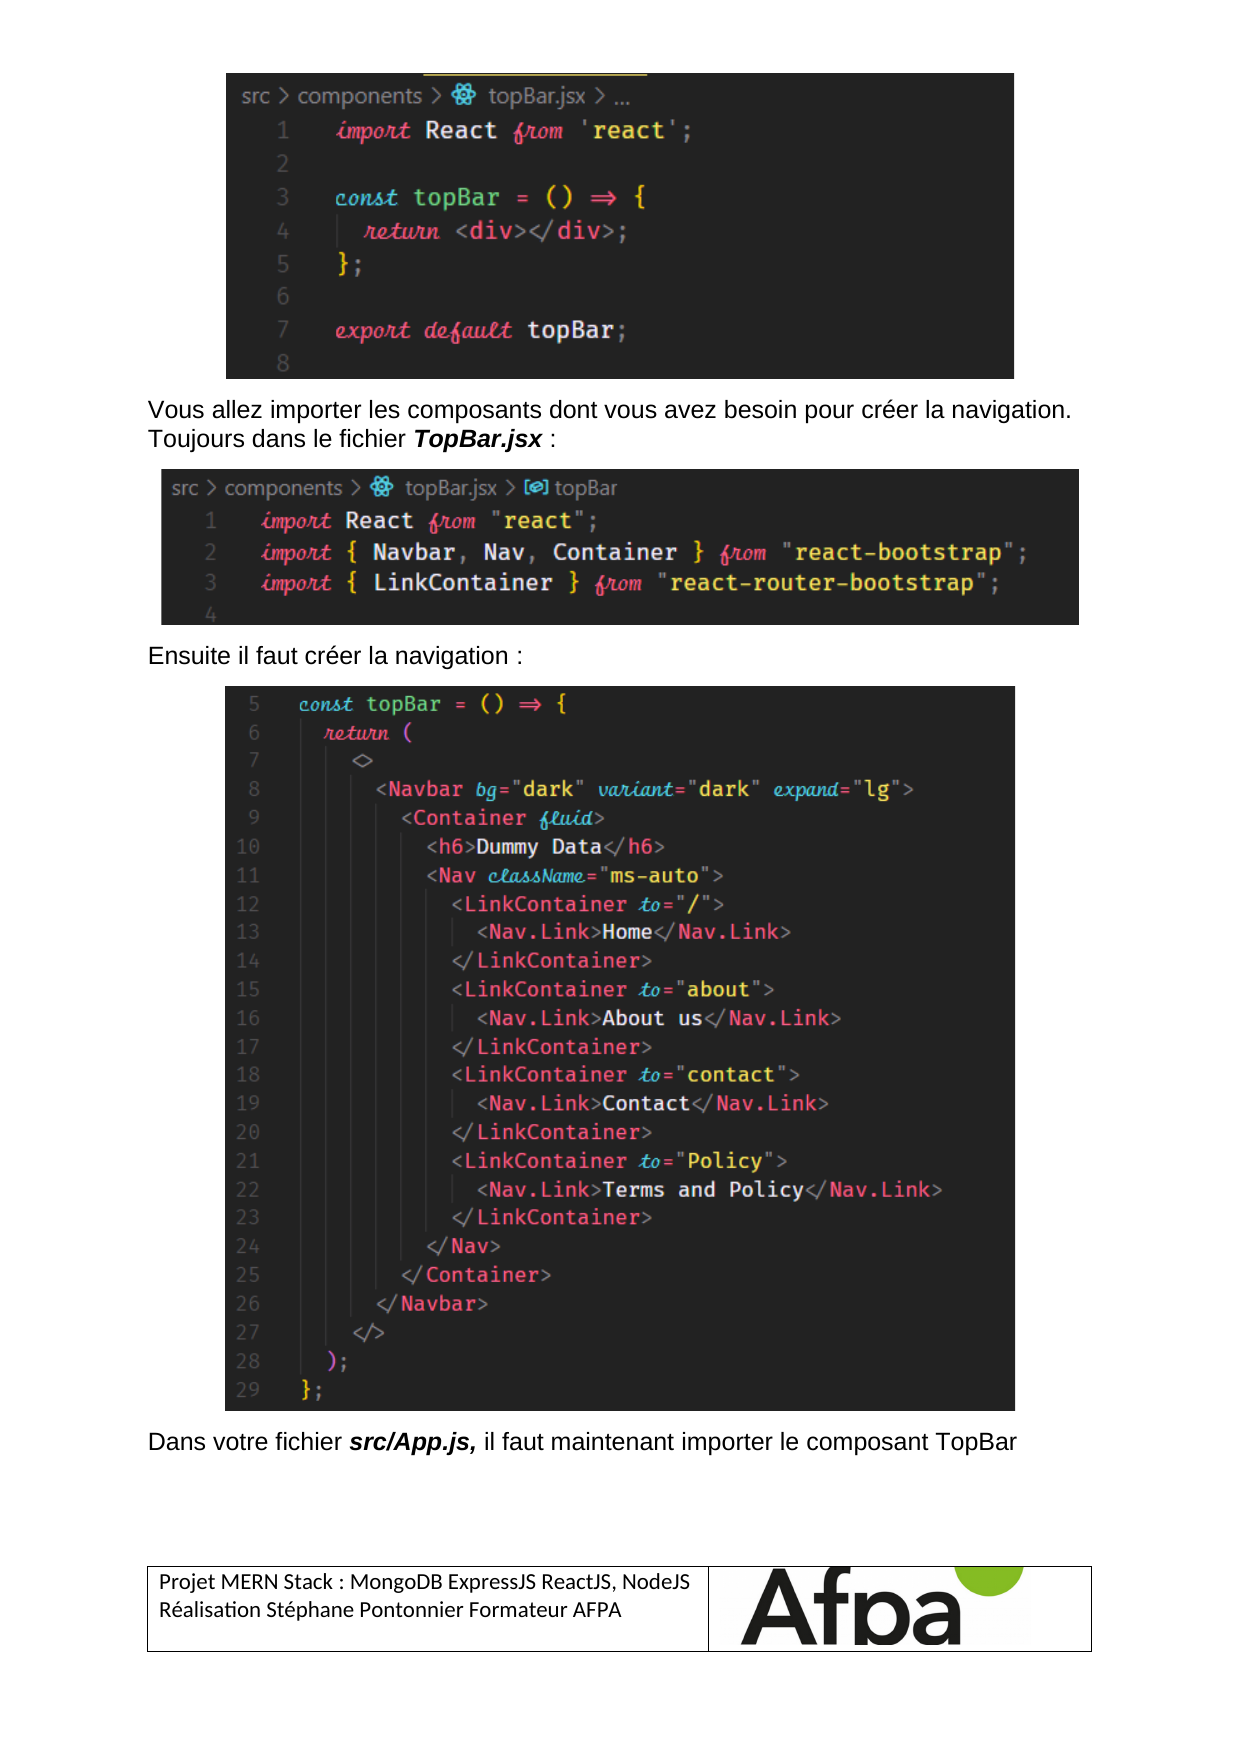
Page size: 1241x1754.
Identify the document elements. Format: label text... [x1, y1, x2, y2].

text Ensuite il faut créer la navigation : [148, 641, 1093, 670]
text Dans votre fichier src/App.js, il faut maintenant importer le composant TopBar [148, 1427, 1093, 1456]
text Vous allez importer les composants dont vous avez besoin pour créer la navigation. Toujours dans le fichier TopBar.jsx : [148, 395, 1093, 453]
